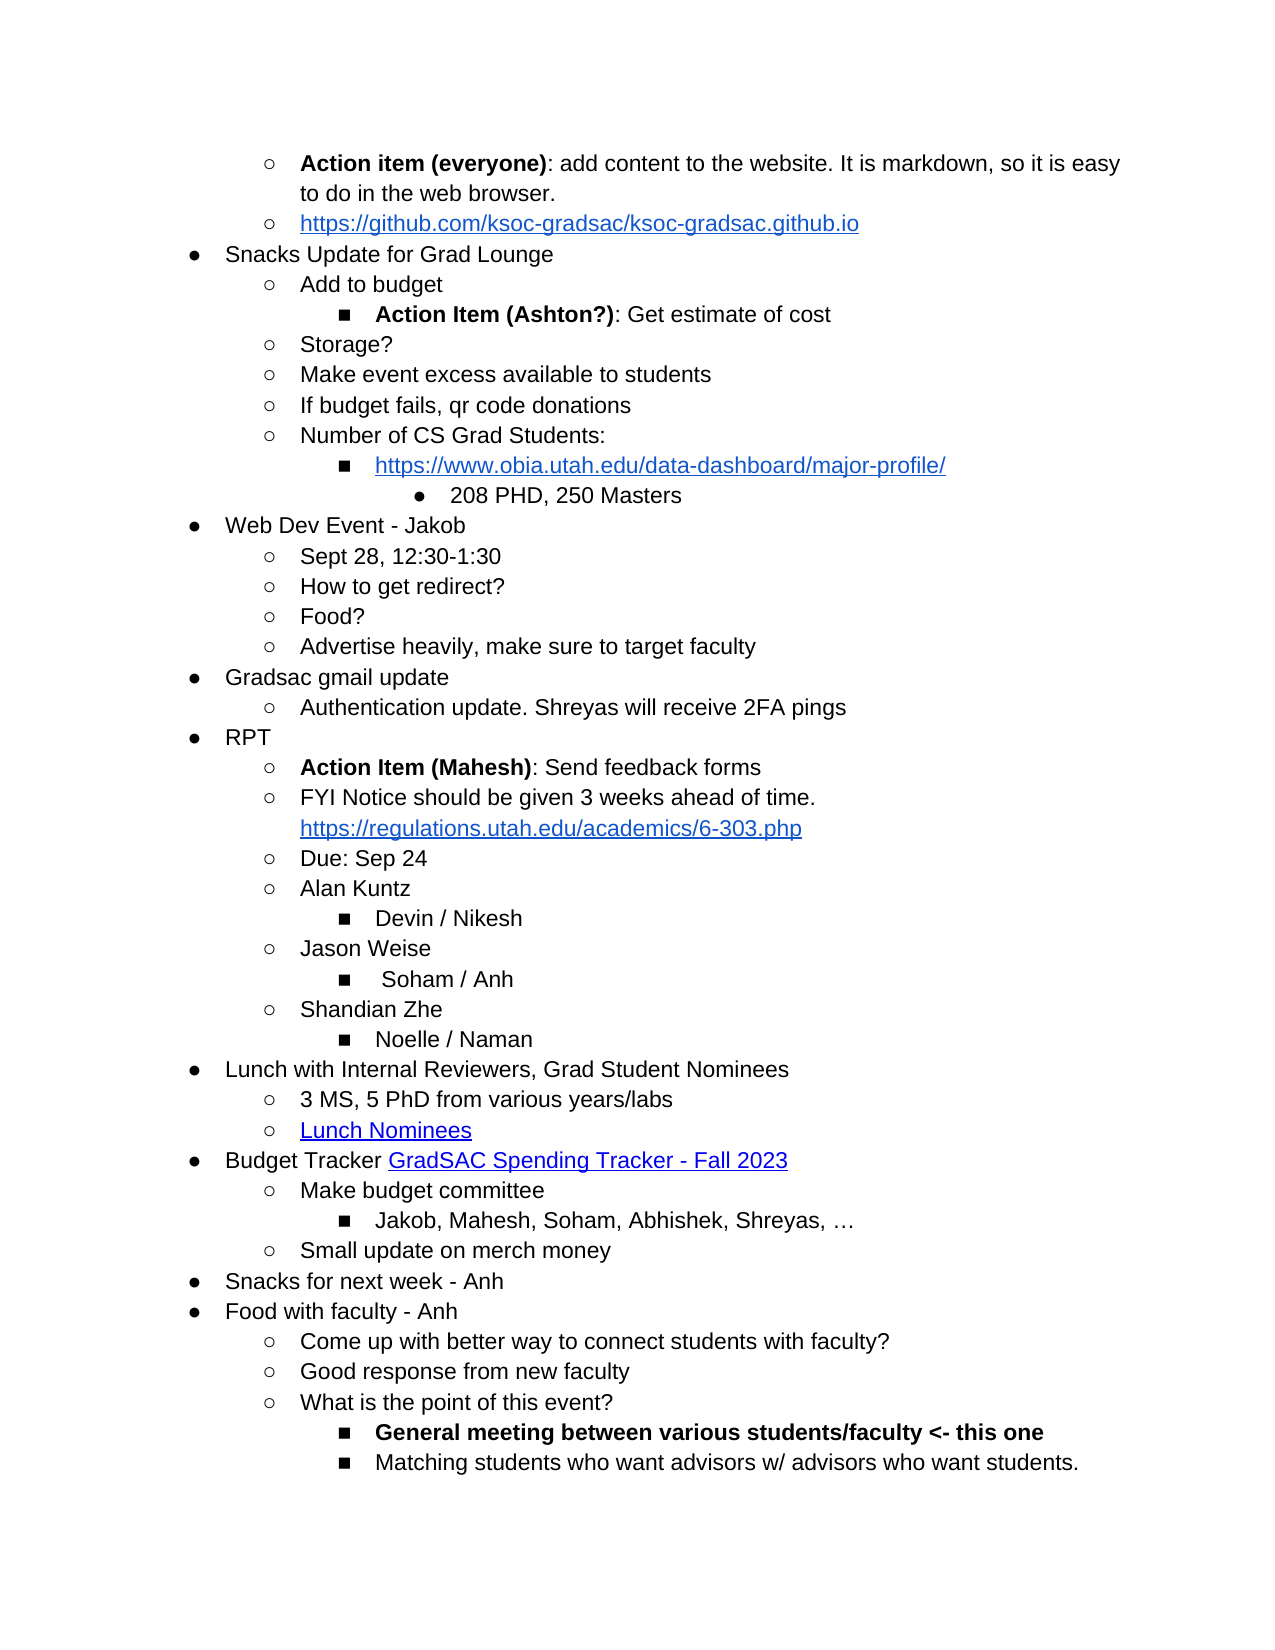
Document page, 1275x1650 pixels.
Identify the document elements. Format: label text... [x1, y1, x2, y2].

list Advertise heavily, make sure to target faculty [262, 633, 1125, 660]
list Add to budget [262, 271, 1125, 297]
list How to get redirect? [262, 573, 1125, 599]
list Gradsac gmail update [187, 663, 1125, 690]
list Noelle / Naman [337, 1026, 1125, 1052]
list Small update on merch money [262, 1237, 1125, 1264]
list Snacks for next week - Anh [187, 1268, 1125, 1294]
list https://www.obia.utah.edu/data-dashboard/major-profile/ [337, 452, 1125, 478]
list RPT [187, 724, 1125, 750]
list Come up with better way to connect students with faculty? [262, 1328, 1125, 1354]
list Storage? [262, 331, 1125, 358]
list Action Item (Ashton?): Get estimate of cost [337, 301, 1125, 327]
list Shandian Zhe [262, 996, 1125, 1022]
list Action Item (Mahesh): Send feedback forms [262, 754, 1125, 781]
list General meeting between various students/faculty <- this one [337, 1419, 1125, 1445]
list What is the point of this event? [262, 1388, 1125, 1415]
list Budget Tracker GradSAC Spending Tracker - Fall 2023 [187, 1147, 1125, 1173]
list Snacks Update for Grad Lounge [187, 241, 1125, 267]
list Make event excess available to students [262, 361, 1125, 388]
list FYI Notice should be given 3 weeks ahead of time. https://regulations.utah.edu/academics/6-303.php [262, 784, 1125, 841]
list Number of CS Grad Students: [262, 422, 1125, 448]
list Make budget committee [262, 1177, 1125, 1203]
list Lunch Nominees [262, 1117, 1125, 1143]
list Matching students who want advisors w/ advisors who want students. [337, 1449, 1125, 1475]
list Food? [262, 603, 1125, 629]
list 3 MS, 5 PhD from various years/labs [262, 1086, 1125, 1113]
list Authentication update. Shreyas will receive 2FA pings [262, 694, 1125, 720]
list Action item (everyone): add content to the website. It is markdown, so it is easy to do in the web browser. [262, 150, 1125, 207]
list Jakob, Mahesh, Soham, Abhishek, Shreyas, … [337, 1207, 1125, 1234]
list Jason Weise [262, 935, 1125, 962]
list Food with faculty - Anh [187, 1298, 1125, 1324]
list Devin / Nikesh [337, 905, 1125, 932]
list Due: Sep 24 [262, 845, 1125, 871]
list Sept 28, 12:30-1:30 [262, 543, 1125, 569]
list https://github.com/ksoc-gradsac/ksoc-gradsac.github.io [262, 210, 1125, 237]
list Soham / Anh [337, 966, 1125, 992]
list Alan Kuntz [262, 875, 1125, 901]
list Good response from new faculty [262, 1358, 1125, 1385]
list 208 PHD, 250 Masters [412, 482, 1125, 509]
list Web Dev Event - Jakob [187, 512, 1125, 539]
list If budget fails, qr code donations [262, 392, 1125, 418]
list Lunch with Internal Reviewers, Grad Student Nominees [187, 1056, 1125, 1083]
